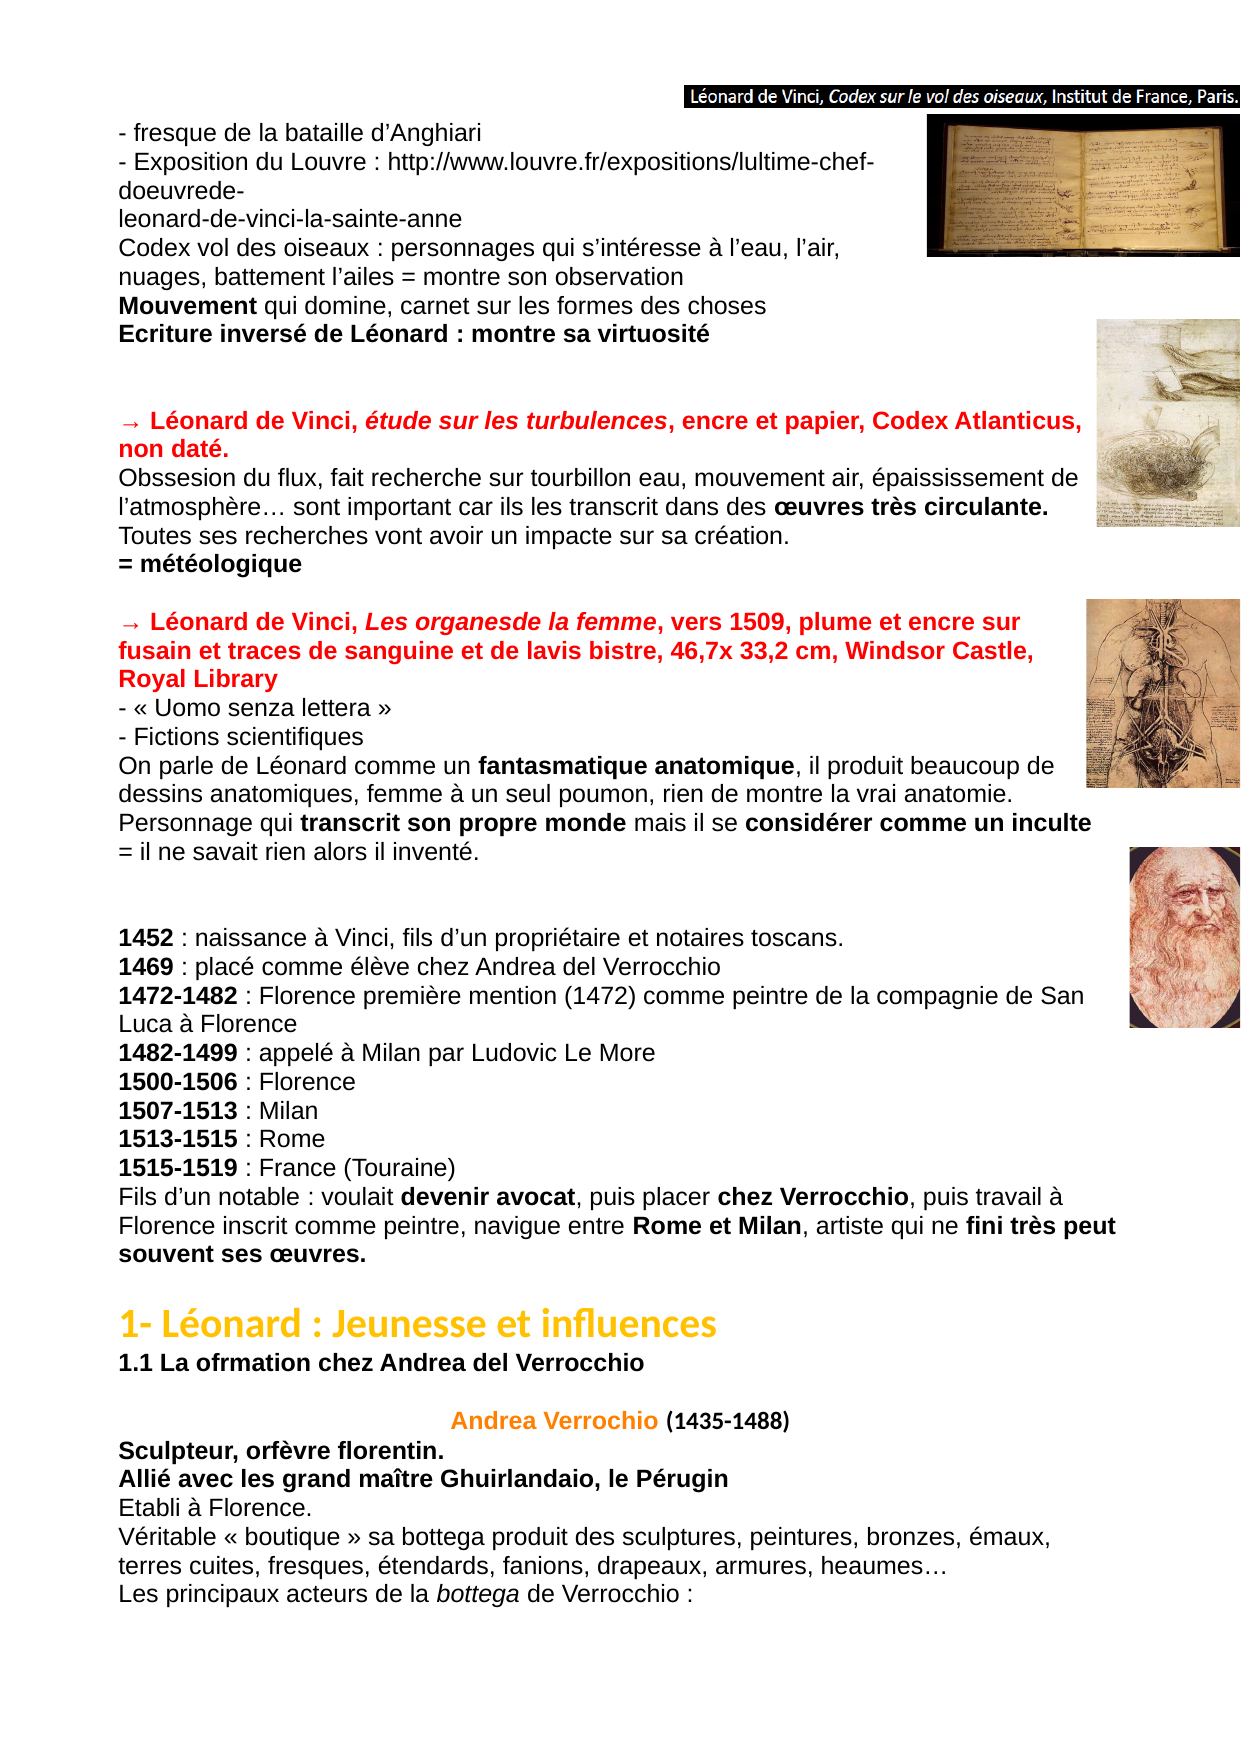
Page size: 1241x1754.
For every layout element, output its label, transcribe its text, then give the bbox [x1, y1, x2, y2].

text Mouvement qui domine, carnet sur les formes des choses [118, 291, 1122, 319]
picture [1086, 599, 1241, 788]
text 1469 : placé comme élève chez Andrea del Verrocchio [118, 952, 1122, 981]
text = il ne savait rien alors il inventé. [118, 837, 1122, 866]
picture [1129, 847, 1241, 1028]
picture [684, 85, 1240, 108]
text Andrea Verrochio (1435-1488) [118, 1405, 1122, 1436]
text Fils d’un notable : voulait devenir avocat, puis placer chez Verrocchio, puis travail à Florence inscrit comme peintre, navigue entre Rome et Milan, artiste qui ne fini très peut souvent ses œuvres. [118, 1182, 1122, 1268]
text Obssesion du flux, fait recherche sur tourbillon eau, mouvement air, épaississement de l’atmosphère… sont important car ils les transcrit dans des œuvres très circulante. Toutes ses recherches vont avoir un impacte sur sa création. [118, 463, 1122, 549]
text 1- Léonard : Jeunesse et influences [118, 1297, 1122, 1348]
text - « Uomo senza lettera » [118, 693, 1086, 722]
text → Léonard de Vinci, étude sur les turbulences, encre et papier, Codex Atlanticus, non daté. [118, 406, 1096, 463]
text 1482-1499 : appelé à Milan par Ludovic Le More [118, 1038, 1122, 1067]
text Etabli à Florence. [118, 1493, 1122, 1522]
text 1513-1515 : Rome [118, 1124, 1122, 1153]
picture [926, 114, 1240, 257]
text 1472-1482 : Florence première mention (1472) comme peintre de la compagnie de San Luca à Florence [118, 981, 1122, 1038]
text Personnage qui transcrit son propre monde mais il se considérer comme un inculte [118, 808, 1122, 837]
text 1507-1513 : Milan [118, 1096, 1122, 1124]
picture [1096, 319, 1240, 527]
text Allié avec les grand maître Ghuirlandaio, le Pérugin [118, 1464, 1122, 1493]
text - fresque de la bataille d’Anghiari [118, 118, 926, 147]
text 1452 : naissance à Vinci, fils d’un propriétaire et notaires toscans. [118, 923, 1122, 952]
text → Léonard de Vinci, Les organesde la femme, vers 1509, plume et encre sur fusain et traces de sanguine et de lavis bistre, 46,7x 33,2 cm, Windsor Castle, Royal Library [118, 607, 1086, 693]
text 1500-1506 : Florence [118, 1067, 1122, 1096]
text - Fictions scientifiques [118, 722, 1086, 751]
text Véritable « boutique » sa bottega produit des sculptures, peintures, bronzes, émaux, terres cuites, fresques, étendards, fanions, drapeaux, armures, heaumes… [118, 1522, 1122, 1579]
text 1515-1519 : France (Touraine) [118, 1153, 1122, 1182]
text 1.1 La ofrmation chez Andrea del Verrocchio [118, 1348, 1122, 1376]
text = météologique [118, 549, 1122, 578]
text Codex vol des oiseaux : personnages qui s’intéresse à l’eau, l’air, nuages, battement l’ailes = montre son observation [118, 233, 1122, 291]
text Ecriture inversé de Léonard : montre sa virtuosité [118, 319, 1096, 348]
text On parle de Léonard comme un fantasmatique anatomique, il produit beaucoup de dessins anatomiques, femme à un seul poumon, rien de montre la vrai anatomie. [118, 751, 1122, 808]
text Sculpteur, orfèvre florentin. [118, 1436, 1122, 1464]
text Les principaux acteurs de la bottega de Verrocchio : [118, 1579, 1122, 1608]
text - Exposition du Louvre : http://www.louvre.fr/expositions/lultime-chef-doeuvrede- [118, 147, 926, 204]
text leonard-de-vinci-la-sainte-anne [118, 204, 926, 233]
